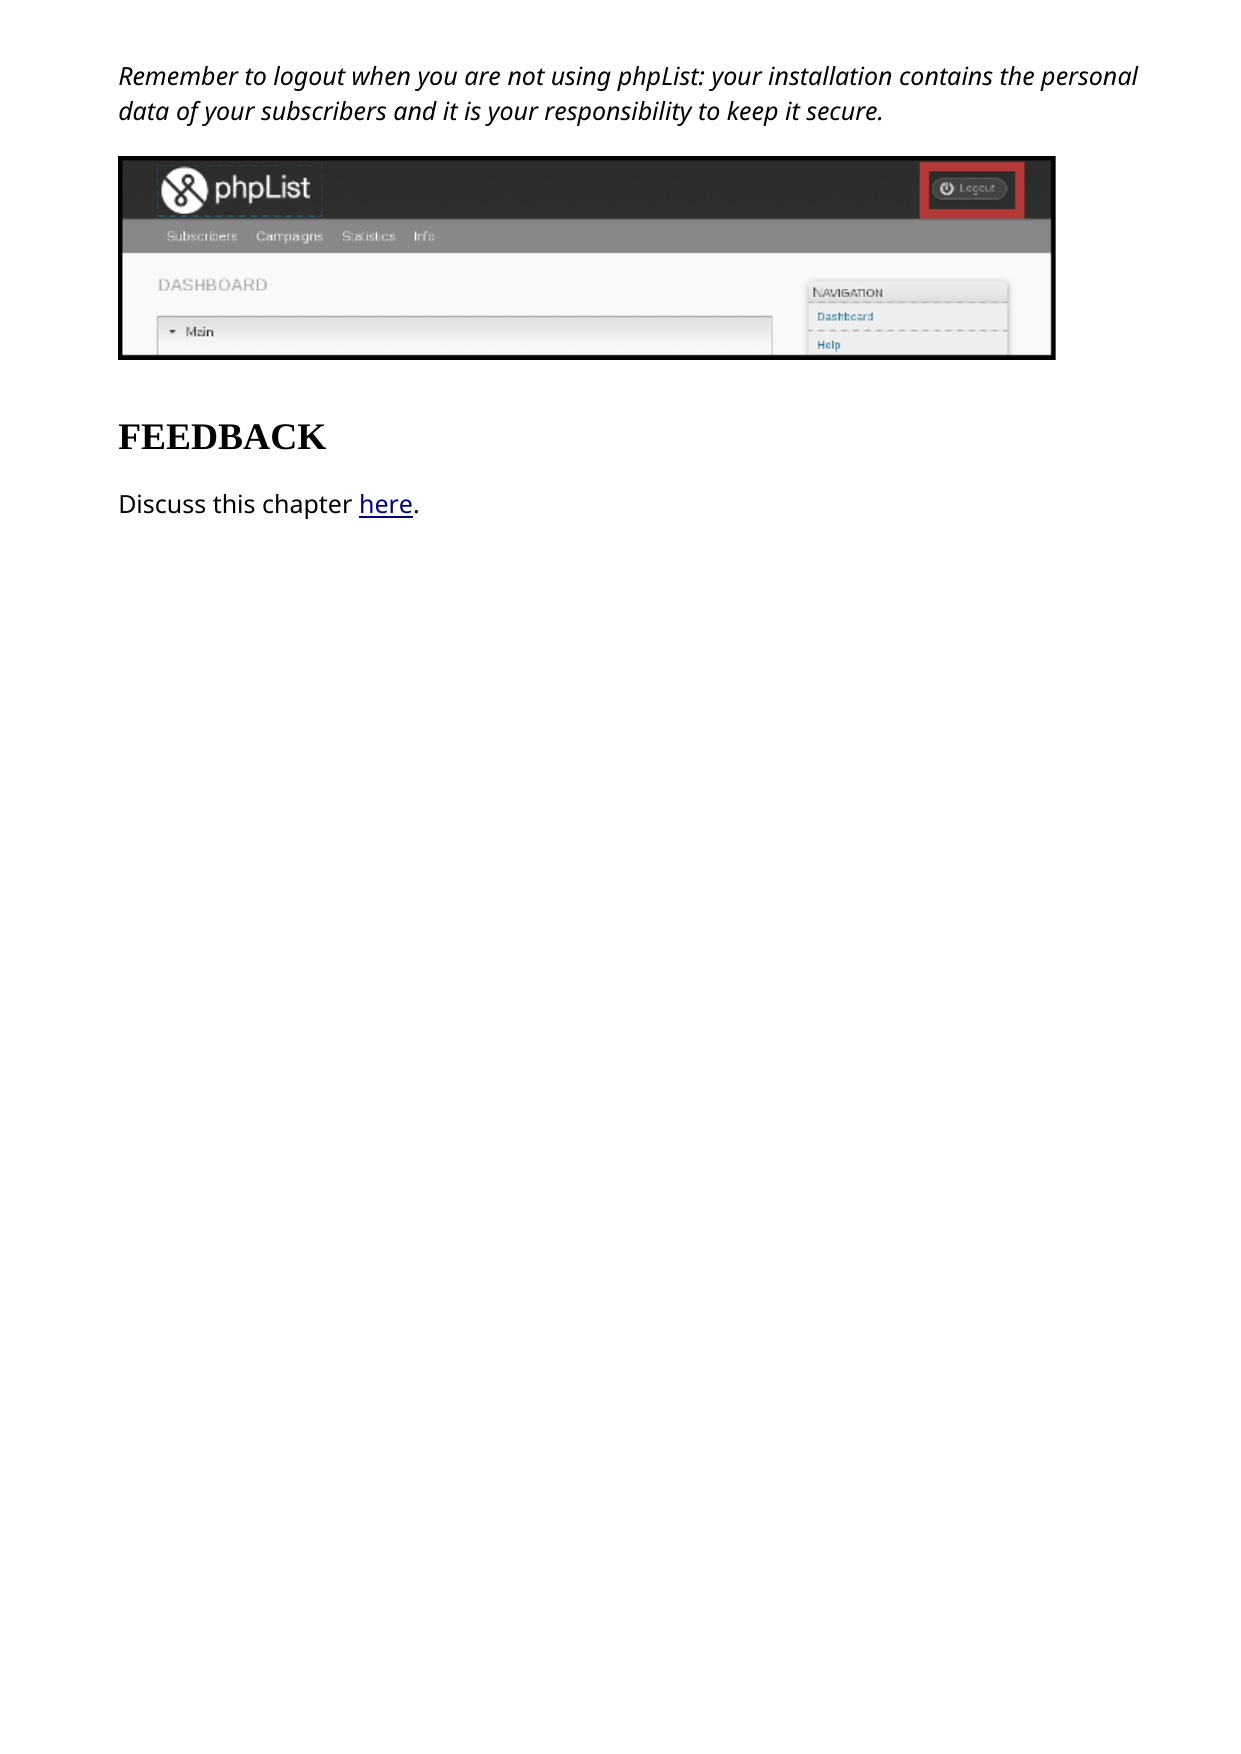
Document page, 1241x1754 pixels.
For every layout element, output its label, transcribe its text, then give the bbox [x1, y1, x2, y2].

text Remember to logout when you are not using phpList: your installation contains the personal data of your subscribers and it is your responsibility to keep it secure. [118, 59, 1181, 127]
text Discuss this chapter here. [118, 487, 1181, 521]
picture [118, 156, 1056, 360]
subtitle Feedback [118, 414, 1181, 457]
